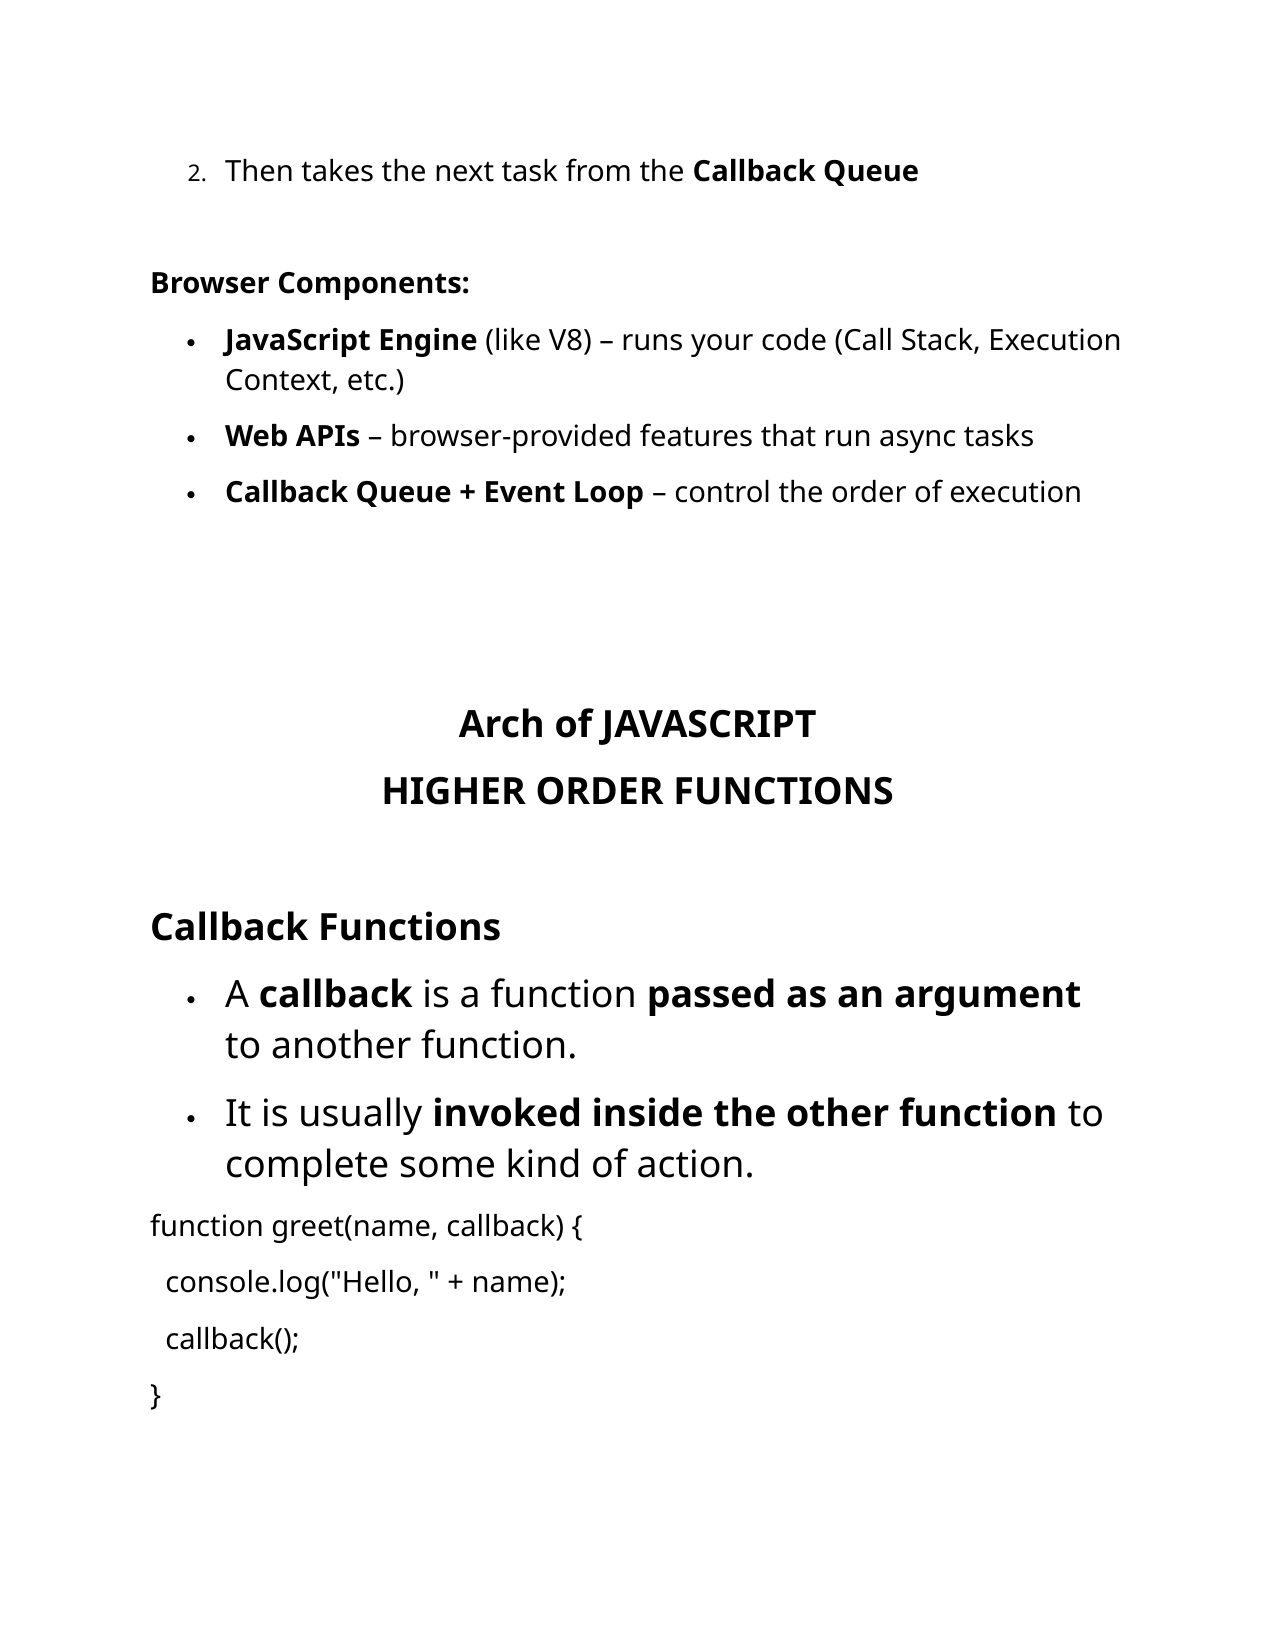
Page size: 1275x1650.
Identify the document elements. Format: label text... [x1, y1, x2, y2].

list Then takes the next task from the Callback Queue [187, 150, 1125, 190]
list Web APIs – browser-provided features that run async tasks [187, 415, 1125, 455]
text } [150, 1374, 1125, 1414]
list It is usually invoked inside the other function to complete some kind of action. [187, 1086, 1125, 1188]
text HIGHER ORDER FUNCTIONS [150, 764, 1125, 816]
text console.log("Hello, " + name); [150, 1262, 1125, 1301]
list JavaScript Engine (like V8) – runs your code (Call Stack, Execution Context, etc.) [187, 319, 1125, 398]
text Callback Functions [150, 900, 1125, 951]
text callback(); [150, 1318, 1125, 1358]
text Arch of JAVASCRIPT [150, 697, 1125, 748]
list A callback is a function passed as an argument to another function. [187, 968, 1125, 1070]
text Browser Components: [150, 263, 1125, 302]
list Callback Queue + Event Loop – control the order of execution [187, 471, 1125, 511]
text function greet(name, callback) { [150, 1205, 1125, 1245]
